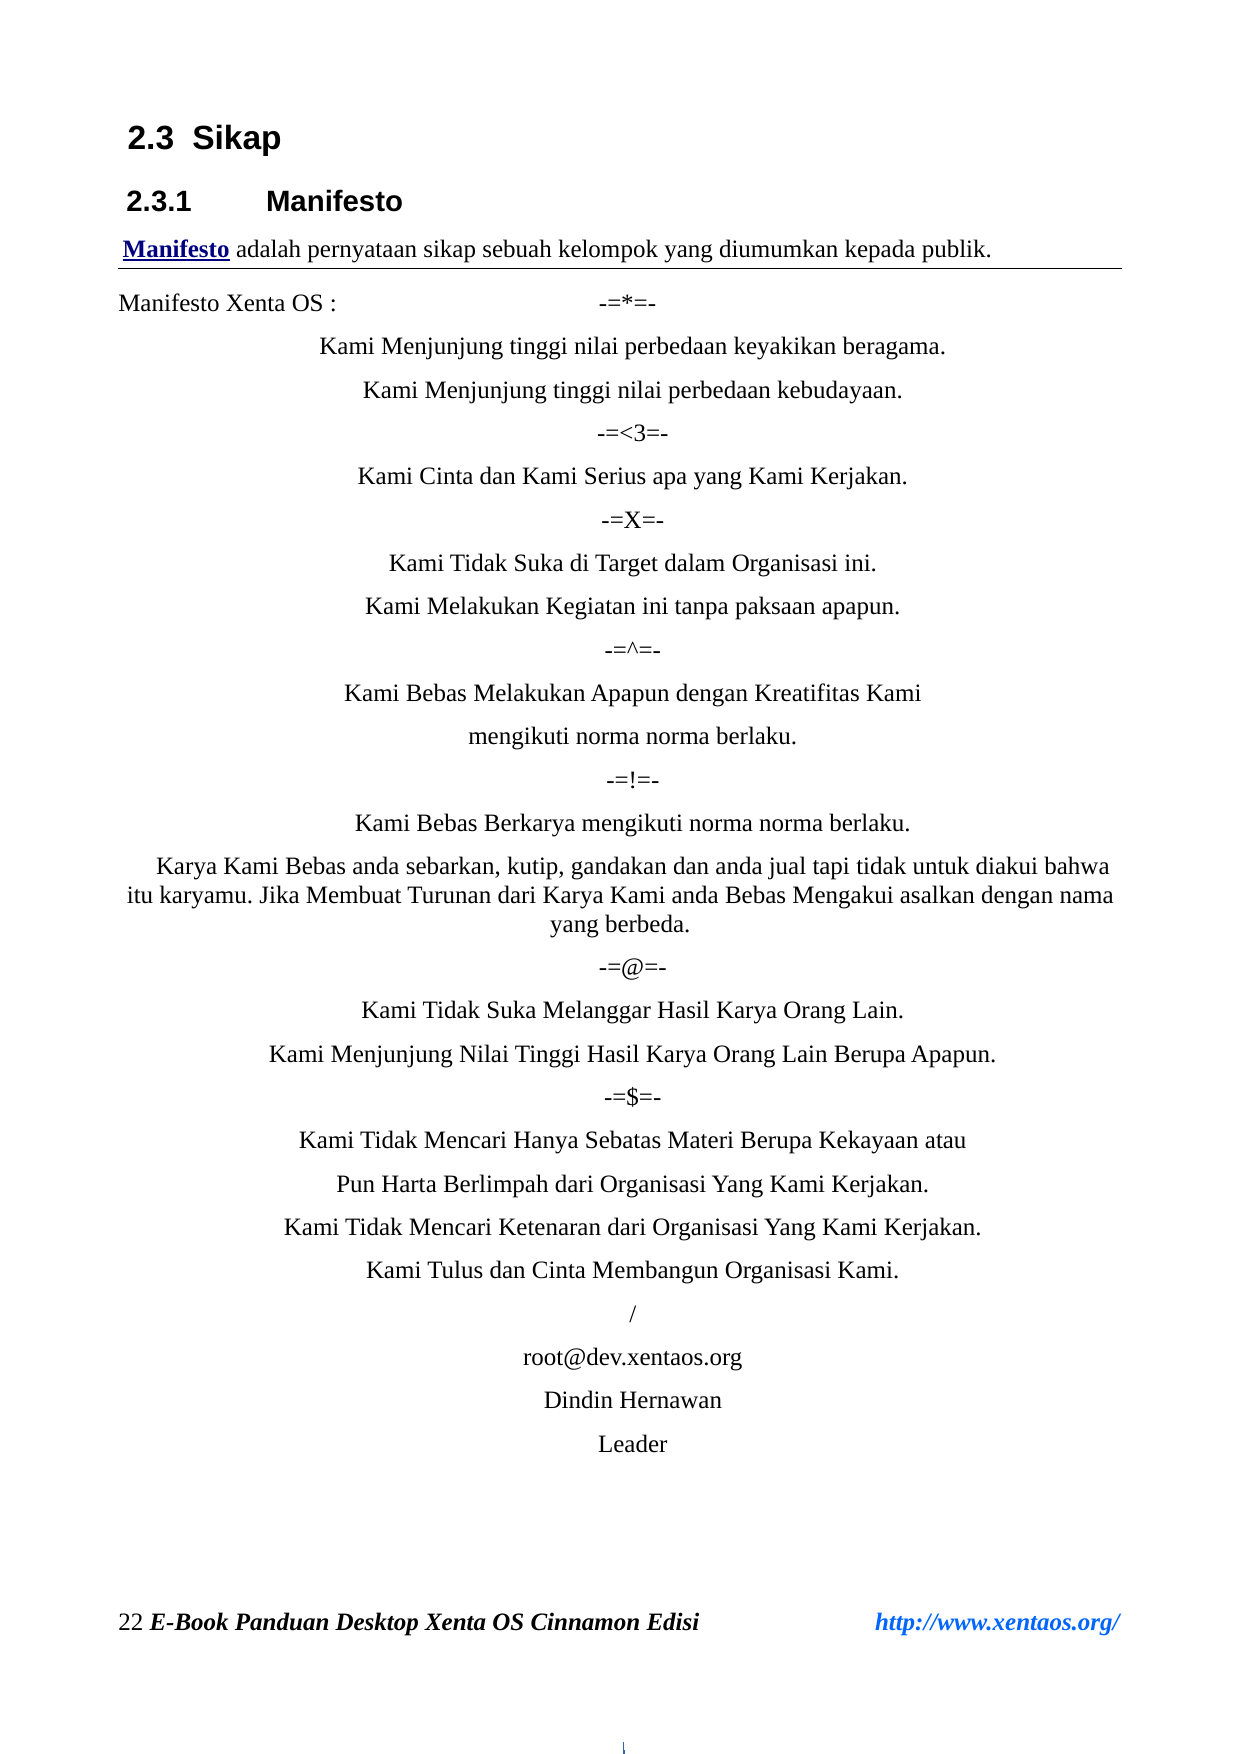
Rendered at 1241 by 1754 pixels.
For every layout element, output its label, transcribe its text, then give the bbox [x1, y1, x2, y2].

text Kami Menjunjung tinggi nilai perbedaan kebudayaan. [118, 375, 1122, 403]
text Karya Kami Bebas anda sebarkan, kutip, gandakan dan anda jual tapi tidak untuk diakui bahwa itu karyamu. Jika Membuat Turunan dari Karya Kami anda Bebas Mengakui asalkan dengan nama yang berbeda. [118, 851, 1122, 938]
text Leader [118, 1429, 1122, 1458]
subtitle Sikap [118, 118, 1122, 157]
text mengikuti norma norma berlaku. [118, 721, 1122, 750]
text -=$=- [118, 1082, 1122, 1111]
text Pun Harta Berlimpah dari Organisasi Yang Kami Kerjakan. [118, 1169, 1122, 1198]
text -=^=- [118, 635, 1122, 663]
text Kami Cinta dan Kami Serius apa yang Kami Kerjakan. [118, 461, 1122, 490]
subtitle Manifesto [118, 184, 1122, 218]
text Kami Bebas Melakukan Apapun dengan Kreatifitas Kami [118, 678, 1122, 707]
text root@dev.xentaos.org [118, 1342, 1122, 1371]
text Kami Tulus dan Cinta Membangun Organisasi Kami. [118, 1256, 1122, 1284]
text / [118, 1299, 1122, 1328]
text Kami Tidak Mencari Hanya Sebatas Materi Berupa Kekayaan atau [118, 1126, 1122, 1154]
text -=<3=- [118, 418, 1122, 447]
text Kami Tidak Mencari Ketenaran dari Organisasi Yang Kami Kerjakan. [118, 1212, 1122, 1241]
text Dindin Hernawan [118, 1386, 1122, 1414]
text Kami Tidak Suka Melanggar Hasil Karya Orang Lain. [118, 996, 1122, 1024]
text Kami Melakukan Kegiatan ini tanpa paksaan apapun. [118, 591, 1122, 620]
text Manifesto adalah pernyataan sikap sebuah kelompok yang diumumkan kepada publik. [118, 230, 1122, 268]
text Kami Menjunjung Nilai Tinggi Hasil Karya Orang Lain Berupa Apapun. [118, 1039, 1122, 1068]
text -=X=- [118, 505, 1122, 533]
text -=@=- [118, 952, 1122, 981]
text Kami Tidak Suka di Target dalam Organisasi ini. [118, 548, 1122, 577]
text Manifesto Xenta OS : -=*=- [118, 288, 1122, 317]
text Kami Menjunjung tinggi nilai perbedaan keyakikan beragama. [118, 331, 1122, 360]
text Kami Bebas Berkarya mengikuti norma norma berlaku. [118, 808, 1122, 837]
text -=!=- [118, 765, 1122, 793]
